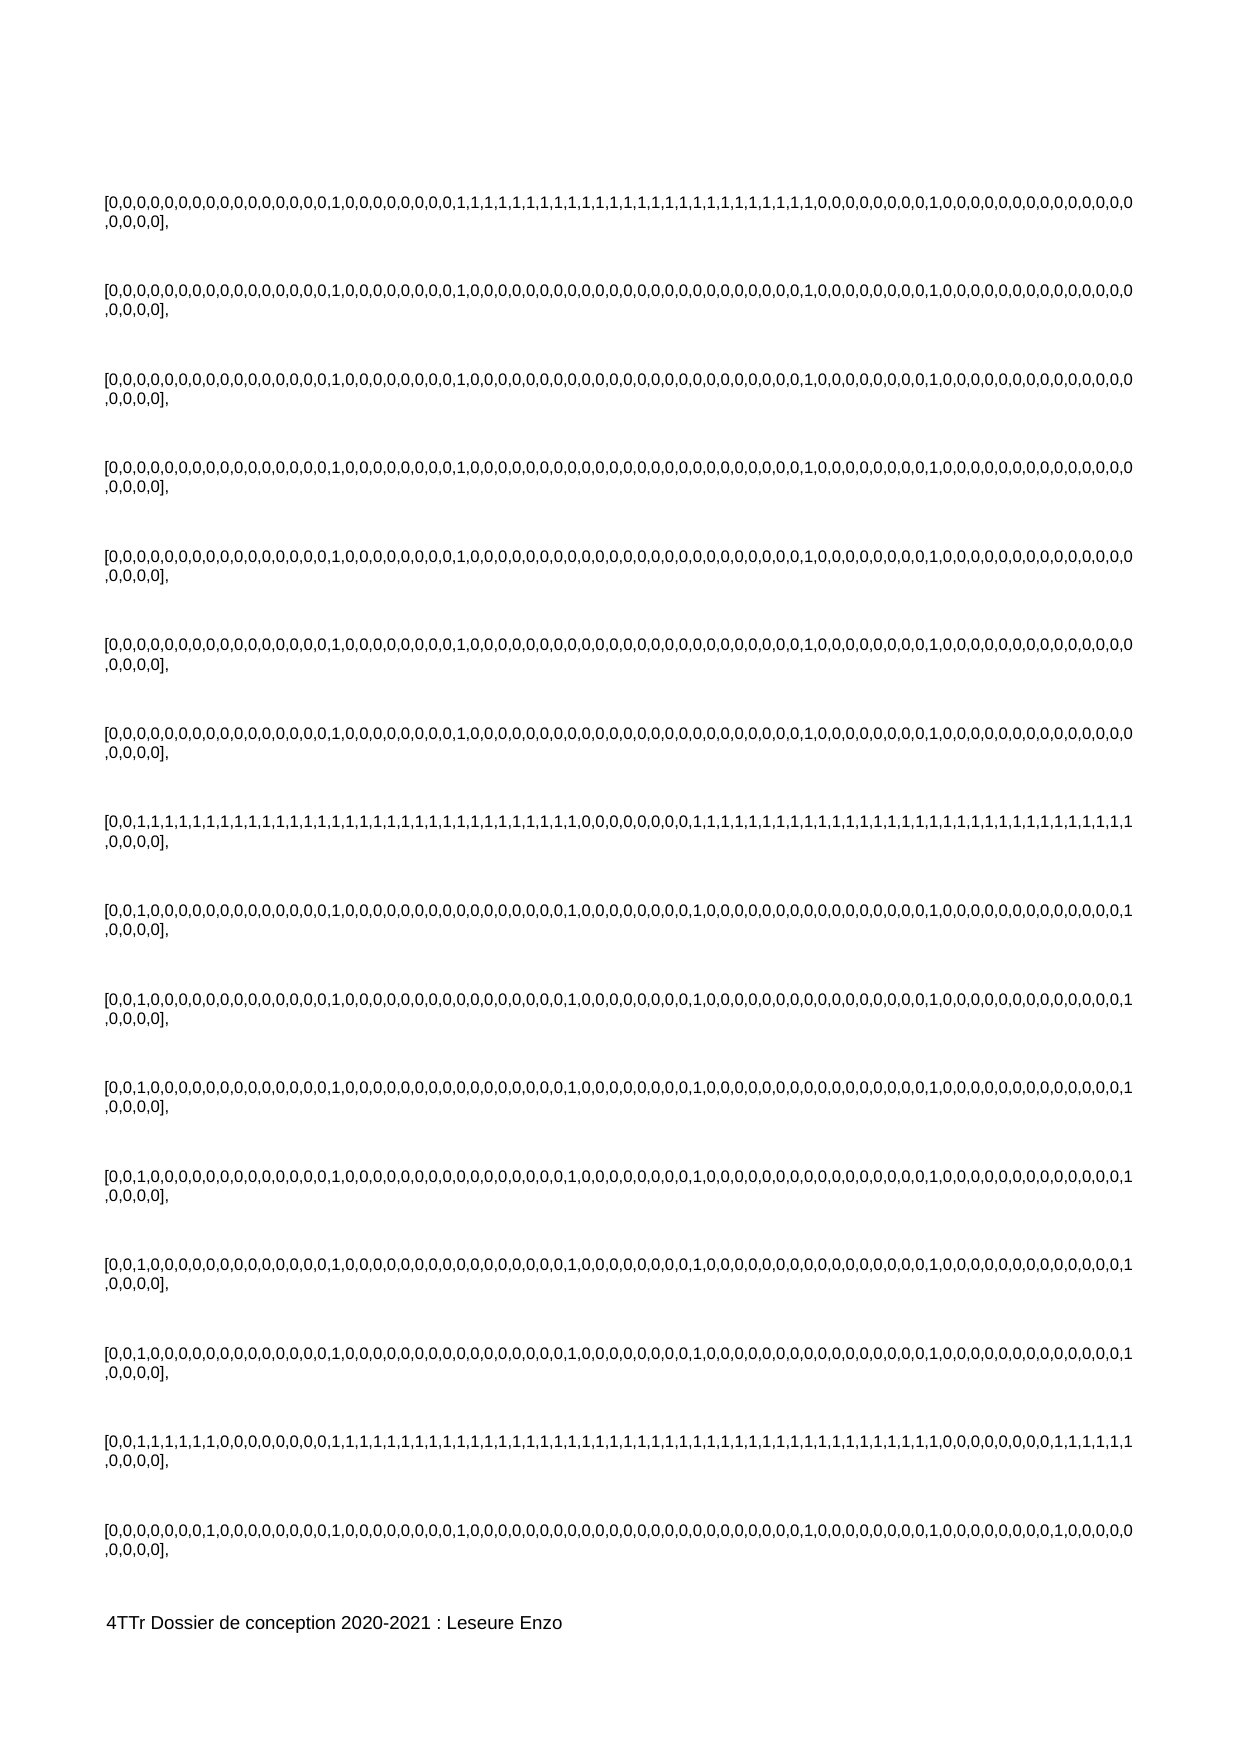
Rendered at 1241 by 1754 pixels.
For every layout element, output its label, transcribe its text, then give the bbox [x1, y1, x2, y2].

text [0,0,0,0,0,0,0,1,0,0,0,0,0,0,0,0,1,0,0,0,0,0,0,0,0,1,0,0,0,0,0,0,0,0,0,0,0,0,0,0,0,0,0,0,0,0,0,0,0,0,1,0,0,0,0,0,0,0,0,1,0,0,0,0,0,0,0,0,1,0,0,0,0,0,0,0,0,0], [104, 1482, 1134, 1559]
text [0,0,1,0,0,0,0,0,0,0,0,0,0,0,0,0,1,0,0,0,0,0,0,0,0,0,0,0,0,0,0,0,0,1,0,0,0,0,0,0,0,0,1,0,0,0,0,0,0,0,0,0,0,0,0,0,0,0,0,1,0,0,0,0,0,0,0,0,0,0,0,0,0,1,0,0,0,0], [104, 1305, 1134, 1382]
text [0,0,0,0,0,0,0,0,0,0,0,0,0,0,0,0,1,0,0,0,0,0,0,0,0,1,0,0,0,0,0,0,0,0,0,0,0,0,0,0,0,0,0,0,0,0,0,0,0,0,1,0,0,0,0,0,0,0,0,1,0,0,0,0,0,0,0,0,0,0,0,0,0,0,0,0,0,0], [104, 420, 1134, 496]
text [0,0,0,0,0,0,0,0,0,0,0,0,0,0,0,0,1,0,0,0,0,0,0,0,0,1,0,0,0,0,0,0,0,0,0,0,0,0,0,0,0,0,0,0,0,0,0,0,0,0,1,0,0,0,0,0,0,0,0,1,0,0,0,0,0,0,0,0,0,0,0,0,0,0,0,0,0,0], [104, 331, 1134, 408]
text [0,0,1,0,0,0,0,0,0,0,0,0,0,0,0,0,1,0,0,0,0,0,0,0,0,0,0,0,0,0,0,0,0,1,0,0,0,0,0,0,0,0,1,0,0,0,0,0,0,0,0,0,0,0,0,0,0,0,0,1,0,0,0,0,0,0,0,0,0,0,0,0,0,1,0,0,0,0], [104, 1039, 1134, 1116]
text [0,0,1,0,0,0,0,0,0,0,0,0,0,0,0,0,1,0,0,0,0,0,0,0,0,0,0,0,0,0,0,0,0,1,0,0,0,0,0,0,0,0,1,0,0,0,0,0,0,0,0,0,0,0,0,0,0,0,0,1,0,0,0,0,0,0,0,0,0,0,0,0,0,1,0,0,0,0], [104, 951, 1134, 1028]
text [0,0,0,0,0,0,0,0,0,0,0,0,0,0,0,0,1,0,0,0,0,0,0,0,0,1,0,0,0,0,0,0,0,0,0,0,0,0,0,0,0,0,0,0,0,0,0,0,0,0,1,0,0,0,0,0,0,0,0,1,0,0,0,0,0,0,0,0,0,0,0,0,0,0,0,0,0,0], [104, 508, 1134, 585]
text [0,0,1,0,0,0,0,0,0,0,0,0,0,0,0,0,1,0,0,0,0,0,0,0,0,0,0,0,0,0,0,0,0,1,0,0,0,0,0,0,0,0,1,0,0,0,0,0,0,0,0,0,0,0,0,0,0,0,0,1,0,0,0,0,0,0,0,0,0,0,0,0,0,1,0,0,0,0], [104, 1128, 1134, 1205]
text [0,0,0,0,0,0,0,0,0,0,0,0,0,0,0,0,1,0,0,0,0,0,0,0,0,1,0,0,0,0,0,0,0,0,0,0,0,0,0,0,0,0,0,0,0,0,0,0,0,0,1,0,0,0,0,0,0,0,0,1,0,0,0,0,0,0,0,0,0,0,0,0,0,0,0,0,0,0], [104, 597, 1134, 673]
text [0,0,1,1,1,1,1,1,1,1,1,1,1,1,1,1,1,1,1,1,1,1,1,1,1,1,1,1,1,1,1,1,1,1,0,0,0,0,0,0,0,0,1,1,1,1,1,1,1,1,1,1,1,1,1,1,1,1,1,1,1,1,1,1,1,1,1,1,1,1,1,1,1,1,0,0,0,0], [104, 774, 1134, 851]
text [0,0,1,1,1,1,1,1,0,0,0,0,0,0,0,0,1,1,1,1,1,1,1,1,1,1,1,1,1,1,1,1,1,1,1,1,1,1,1,1,1,1,1,1,1,1,1,1,1,1,1,1,1,1,1,1,1,1,1,1,0,0,0,0,0,0,0,0,1,1,1,1,1,1,0,0,0,0], [104, 1394, 1134, 1470]
text [0,0,0,0,0,0,0,0,0,0,0,0,0,0,0,0,1,0,0,0,0,0,0,0,0,1,0,0,0,0,0,0,0,0,0,0,0,0,0,0,0,0,0,0,0,0,0,0,0,0,1,0,0,0,0,0,0,0,0,1,0,0,0,0,0,0,0,0,0,0,0,0,0,0,0,0,0,0], [104, 685, 1134, 762]
text [0,0,0,0,0,0,0,0,0,0,0,0,0,0,0,0,1,0,0,0,0,0,0,0,0,1,1,1,1,1,1,1,1,1,1,1,1,1,1,1,1,1,1,1,1,1,1,1,1,1,1,0,0,0,0,0,0,0,0,1,0,0,0,0,0,0,0,0,0,0,0,0,0,0,0,0,0,0], [104, 154, 1134, 231]
text [0,0,1,0,0,0,0,0,0,0,0,0,0,0,0,0,1,0,0,0,0,0,0,0,0,0,0,0,0,0,0,0,0,1,0,0,0,0,0,0,0,0,1,0,0,0,0,0,0,0,0,0,0,0,0,0,0,0,0,1,0,0,0,0,0,0,0,0,0,0,0,0,0,1,0,0,0,0], [104, 862, 1134, 939]
text [0,0,1,0,0,0,0,0,0,0,0,0,0,0,0,0,1,0,0,0,0,0,0,0,0,0,0,0,0,0,0,0,0,1,0,0,0,0,0,0,0,0,1,0,0,0,0,0,0,0,0,0,0,0,0,0,0,0,0,1,0,0,0,0,0,0,0,0,0,0,0,0,0,1,0,0,0,0], [104, 1217, 1134, 1293]
text [0,0,0,0,0,0,0,0,0,0,0,0,0,0,0,0,1,0,0,0,0,0,0,0,0,1,0,0,0,0,0,0,0,0,0,0,0,0,0,0,0,0,0,0,0,0,0,0,0,0,1,0,0,0,0,0,0,0,0,1,0,0,0,0,0,0,0,0,0,0,0,0,0,0,0,0,0,0], [104, 243, 1134, 319]
